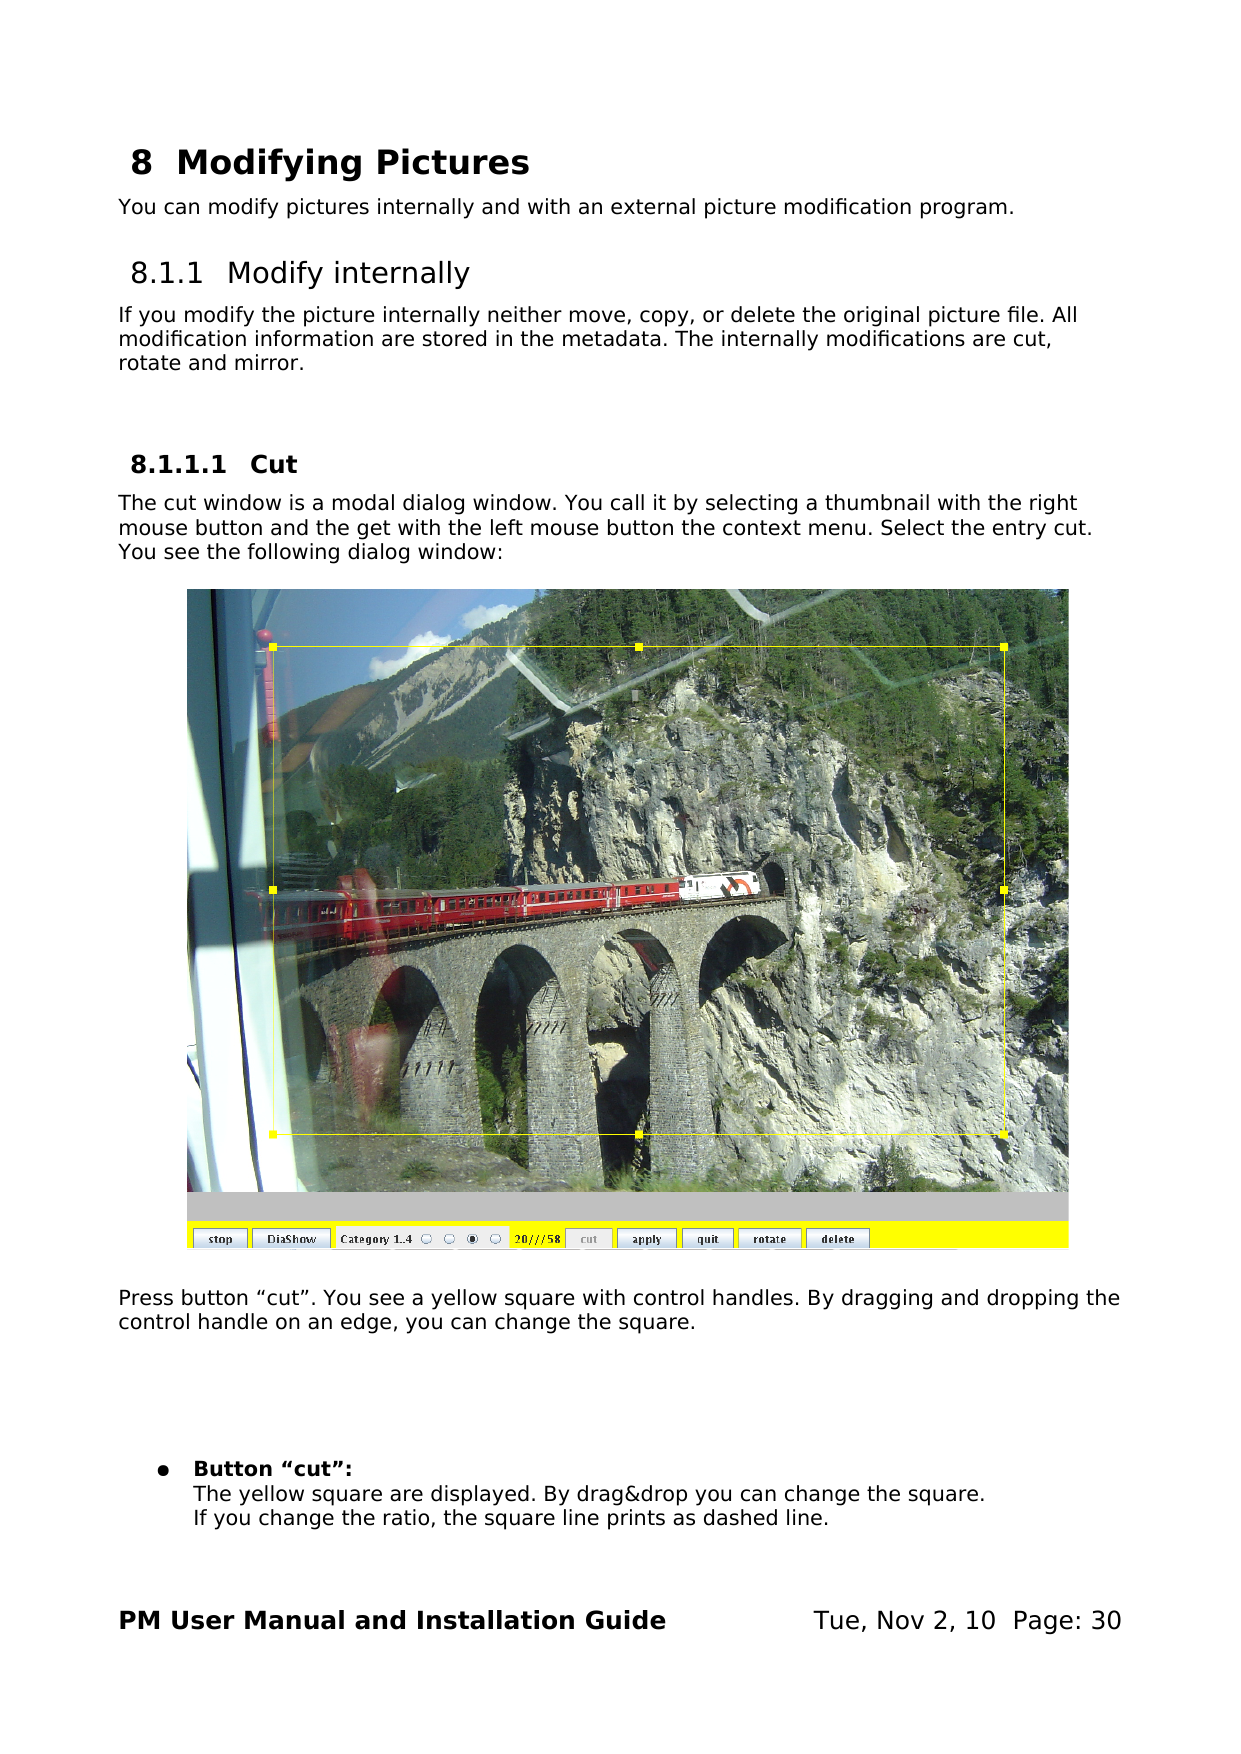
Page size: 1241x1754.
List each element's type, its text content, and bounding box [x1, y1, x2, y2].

text If you modify the picture internally neither move, copy, or delete the original picture file. All modification information are stored in the metadata. The internally modifications are cut, rotate and mirror. [118, 303, 1122, 376]
text Press button “cut”. You see a yellow square with control handles. By dragging and dropping the control handle on an edge, you can change the square. [118, 1286, 1122, 1334]
list Button “cut”: The yellow square are displayed. By drag&drop you can change the square. If you change the ratio, the square line prints as dashed line. [156, 1457, 1122, 1554]
subtitle Modifying Pictures [130, 143, 1122, 182]
picture [187, 589, 1069, 1250]
subtitle Cut [130, 450, 1122, 479]
subtitle Modify internally [130, 256, 1122, 290]
text You can modify pictures internally and with an external picture modification program. [118, 195, 1122, 219]
text The cut window is a modal dialog window. You call it by selecting a thumbnail with the right mouse button and the get with the left mouse button the context menu. Select the entry cut. You see the following dialog window: [118, 491, 1122, 564]
